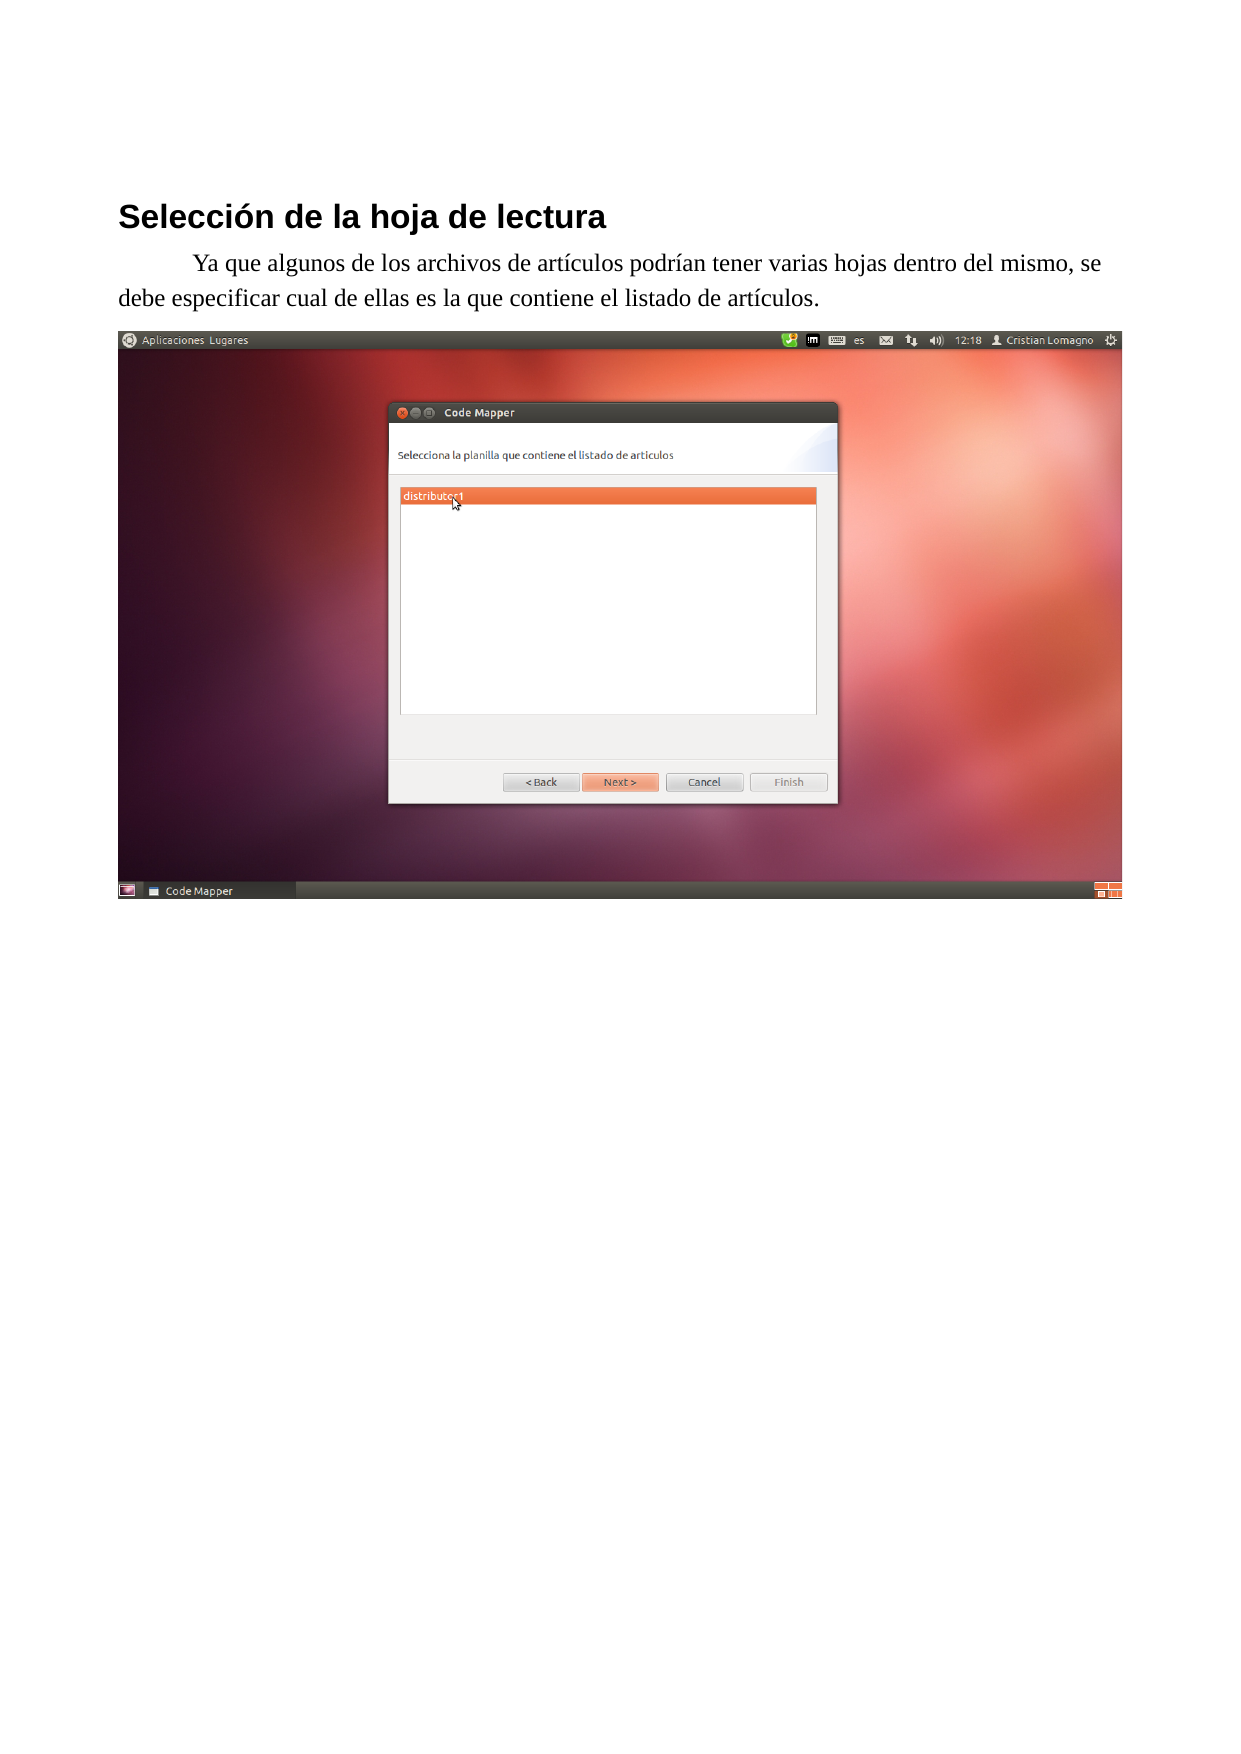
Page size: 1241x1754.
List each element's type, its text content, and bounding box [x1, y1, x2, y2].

picture [118, 331, 1123, 899]
text Ya que algunos de los archivos de artículos podrían tener varias hojas dentro del mismo, se debe especificar cual de ellas es la que contiene el listado de artículos. [118, 248, 1122, 312]
subtitle Selección de la hoja de lectura [118, 197, 1122, 236]
